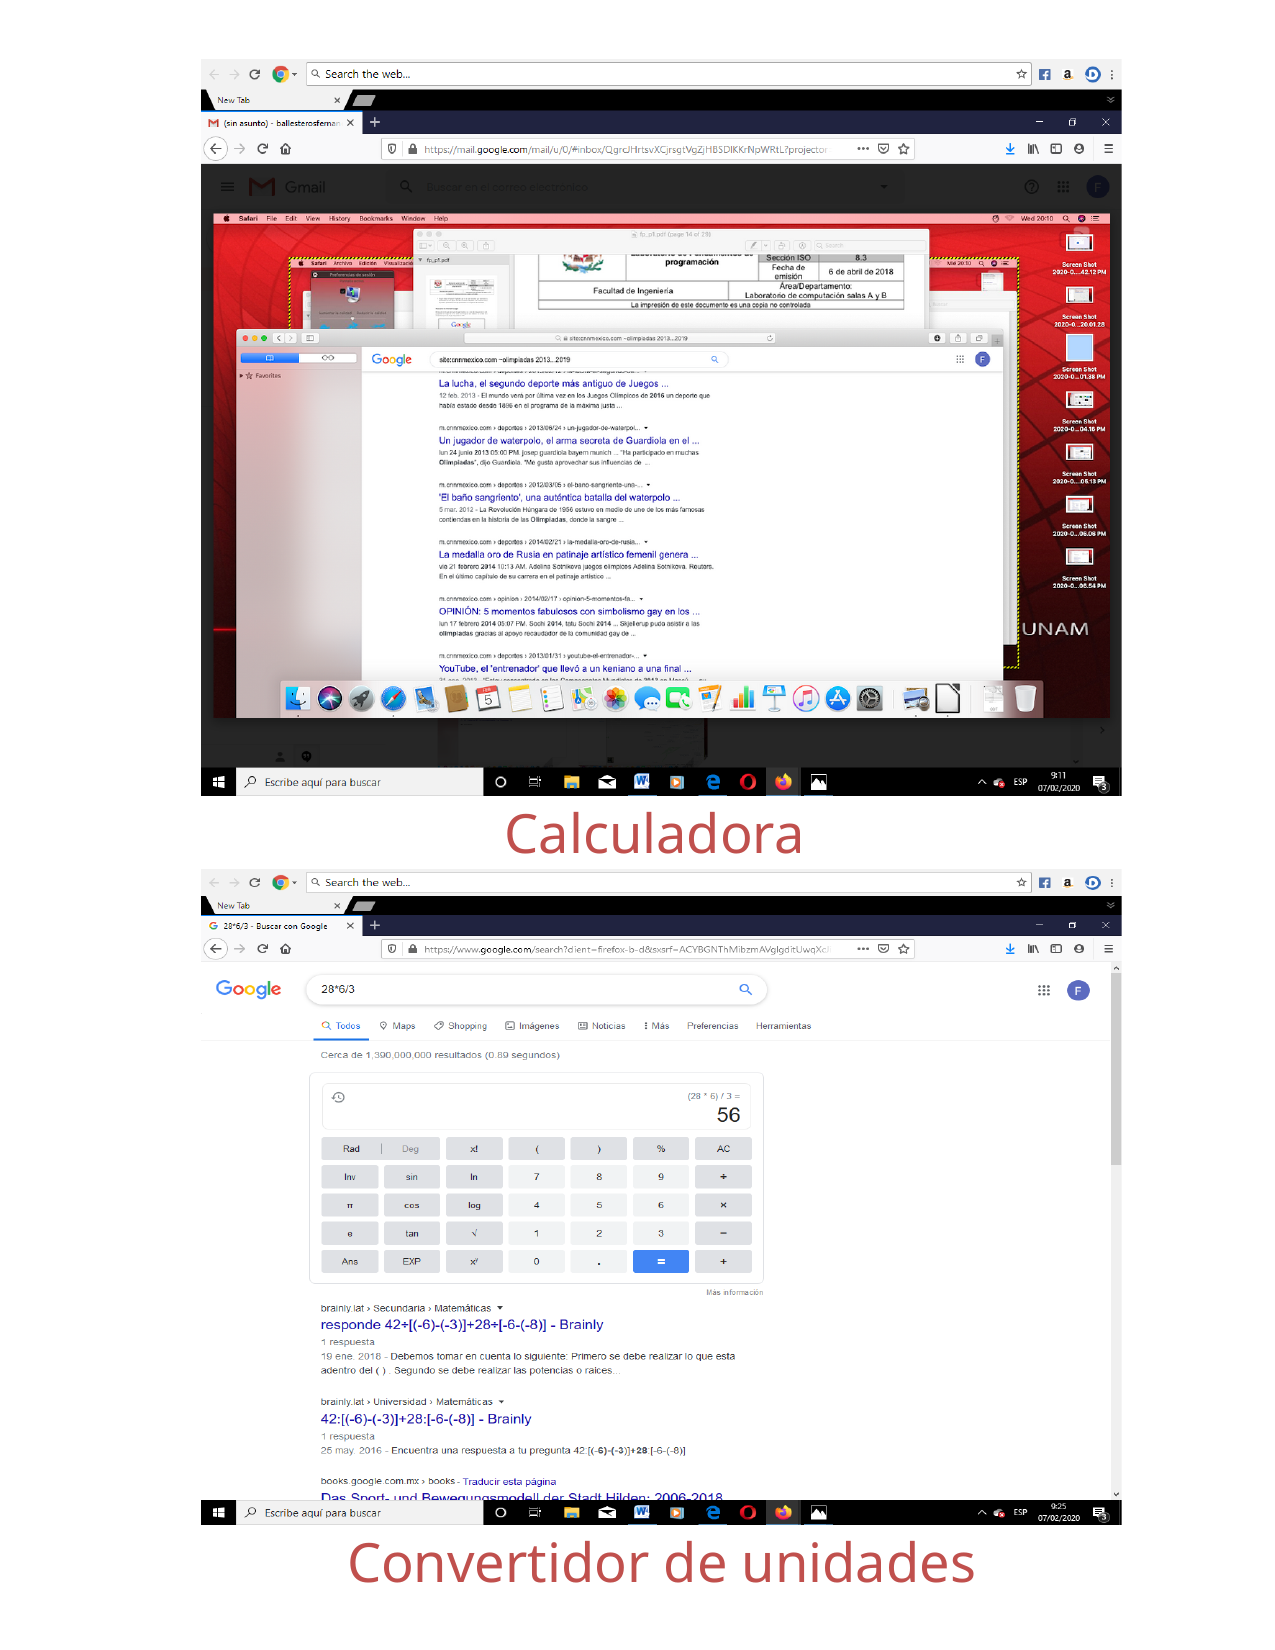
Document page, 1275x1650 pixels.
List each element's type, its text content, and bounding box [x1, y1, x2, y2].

text Calculadora [118, 796, 1205, 869]
text Convertidor de unidades [118, 1524, 1205, 1598]
